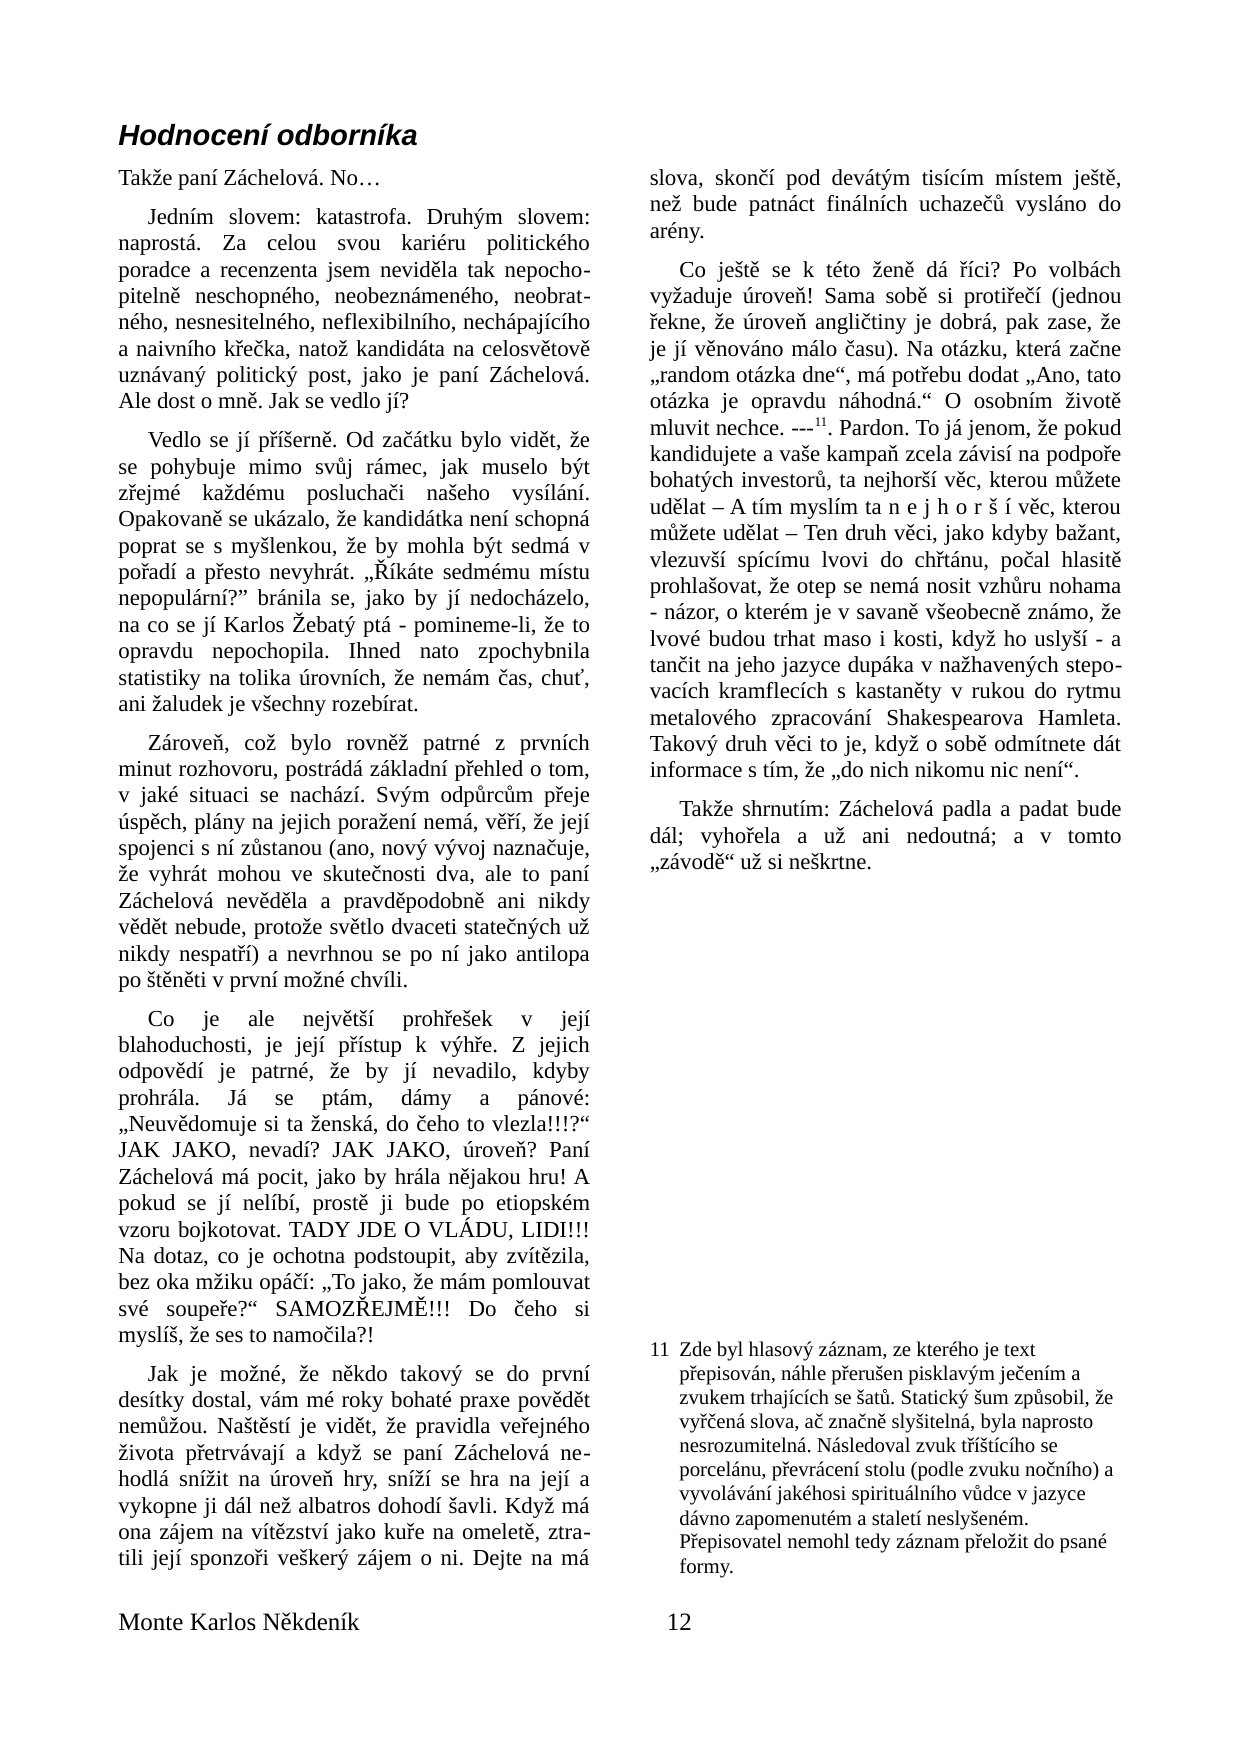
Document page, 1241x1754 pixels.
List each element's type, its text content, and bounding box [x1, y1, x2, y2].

text Co ještě se k této ženě dá říci? Po volbách vyžaduje úroveň! Sama sobě si protiřečí (jednou řekne, že úroveň angličtiny je dobrá, pak zase, že je jí věnováno málo času). Na otázku, která začne „random otázka dne“, má potřebu dodat „Ano, tato otázka je opravdu náhodná.“ O osobním životě mluvit nechce. ---. Pardon. To já jenom, že pokud kandidujete a vaše kampaň zcela závisí na podpoře bohatých investorů, ta nejhorší věc, kterou můžete udělat – A tím myslím ta n e j h o r š í věc, kterou můžete udělat – Ten druh věci, jako kdyby bažant, vlezuvší spícímu lvovi do chřtánu, počal hlasitě prohlašovat, že otep se nemá nosit vzhůru nohama - názor, o kterém je v savaně všeobecně známo, že lvové budou trhat maso i kosti, když ho uslyší - a tančit na jeho jazyce dupáka v nažhavených stepo­vacích kramflecích s kastaněty v rukou do rytmu metalového zpracování Shakespearova Hamleta. Takový druh věci to je, když o sobě odmítnete dát informace s tím, že „do nich nikomu nic není“. [649, 256, 1122, 783]
text Takže paní Záchelová. No… [118, 164, 591, 191]
text Jedním slovem: katastrofa. Druhým slovem: naprostá. Za celou svou kariéru politického poradce a recenzenta jsem neviděla tak nepocho­pitelně neschopného, neobeznámeného, neobrat­ného, nesnesitelného, neflexibilního, nechápajícího a naivního křečka, natož kandidáta na celosvětově uznávaný politický post, jako je paní Záchelová. Ale dost o mně. Jak se vedlo jí? [118, 203, 591, 414]
subtitle Hodnocení odborníka [118, 118, 1122, 152]
text Co je ale největší prohřešek v její blahoduchosti, je její přístup k výhře. Z jejich odpovědí je patrné, že by jí nevadilo, kdyby prohrála. Já se ptám, dámy a pánové: „Neuvědomuje si ta ženská, do čeho to vlezla!!!?“ JAK JAKO, nevadí? JAK JAKO, úroveň? Paní Záchelová má pocit, jako by hrála nějakou hru! A pokud se jí nelíbí, prostě ji bude po etiopském vzoru bojkotovat. TADY JDE O VLÁDU, LIDI!!! Na dotaz, co je ochotna podstoupit, aby zvítězila, bez oka mžiku opáčí: „To jako, že mám pomlouvat své soupeře?“ SAMOZŘEJMĚ!!! Do čeho si myslíš, že ses to namočila?! [118, 1005, 591, 1347]
text slova, skončí pod devátým tisícím místem ještě, než bude patnáct finálních uchazečů vysláno do arény. [649, 164, 1122, 243]
text Vedlo se jí příšerně. Od začátku bylo vidět, že se pohybuje mimo svůj rámec, jak muselo být zřejmé každému posluchači našeho vysílání. Opakovaně se ukázalo, že kandidátka není schopná poprat se s myšlenkou, že by mohla být sedmá v pořadí a přesto nevyhrát. „Říkáte sedmému místu nepopulární?” bránila se, jako by jí nedocházelo, na co se jí Karlos Žebatý ptá - pomineme-li, že to opravdu nepochopila. Ihned nato zpochybnila statistiky na tolika úrovních, že nemám čas, chuť, ani žaludek je všechny rozebírat. [118, 426, 591, 716]
text Jak je možné, že někdo takový se do první desítky dostal, vám mé roky bohaté praxe povědět nemůžou. Naštěstí je vidět, že pravidla veřejného života přetrvávají a když se paní Záchelová ne­hodlá snížit na úroveň hry, sníží se hra na její a vykopne ji dál než albatros dohodí šavli. Když má ona zájem na vítězství jako kuře na omeletě, ztra­tili její sponzoři veškerý zájem o ni. Dejte na má [118, 1360, 591, 1571]
subtitle Takže shrnutím: Záchelová padla a padat bude dál; vyhořela a už ani nedoutná; a v tomto „závodě“ už si neškrtne. [649, 795, 1122, 874]
text Zároveň, což bylo rovněž patrné z prvních minut rozhovoru, postrádá základní přehled o tom, v jaké situaci se nachází. Svým odpůrcům přeje úspěch, plány na jejich poražení nemá, věří, že její spojenci s ní zůstanou (ano, nový vývoj naznačuje, že vyhrát mohou ve skutečnosti dva, ale to paní Záchelová nevěděla a pravděpodobně ani nikdy vědět nebude, protože světlo dvaceti statečných už nikdy nespatří) a nevrhnou se po ní jako antilopa po štěněti v první možné chvíli. [118, 729, 591, 992]
text Zde byl hlasový záznam, ze kterého je text přepisován, náhle přerušen pisklavým ječením a zvukem trhajících se šatů. Statický šum způsobil, že vyřčená slova, ač značně slyšitelná, byla naprosto nesrozumitelná. Následoval zvuk tříštícího se porcelánu, převrácení stolu (podle zvuku nočního) a vyvolávání jakéhosi spirituálního vůdce v jazyce dávno zapomenutém a staletí neslyšeném. Přepisovatel nemohl tedy záznam přeložit do psané formy. [649, 1337, 1122, 1578]
